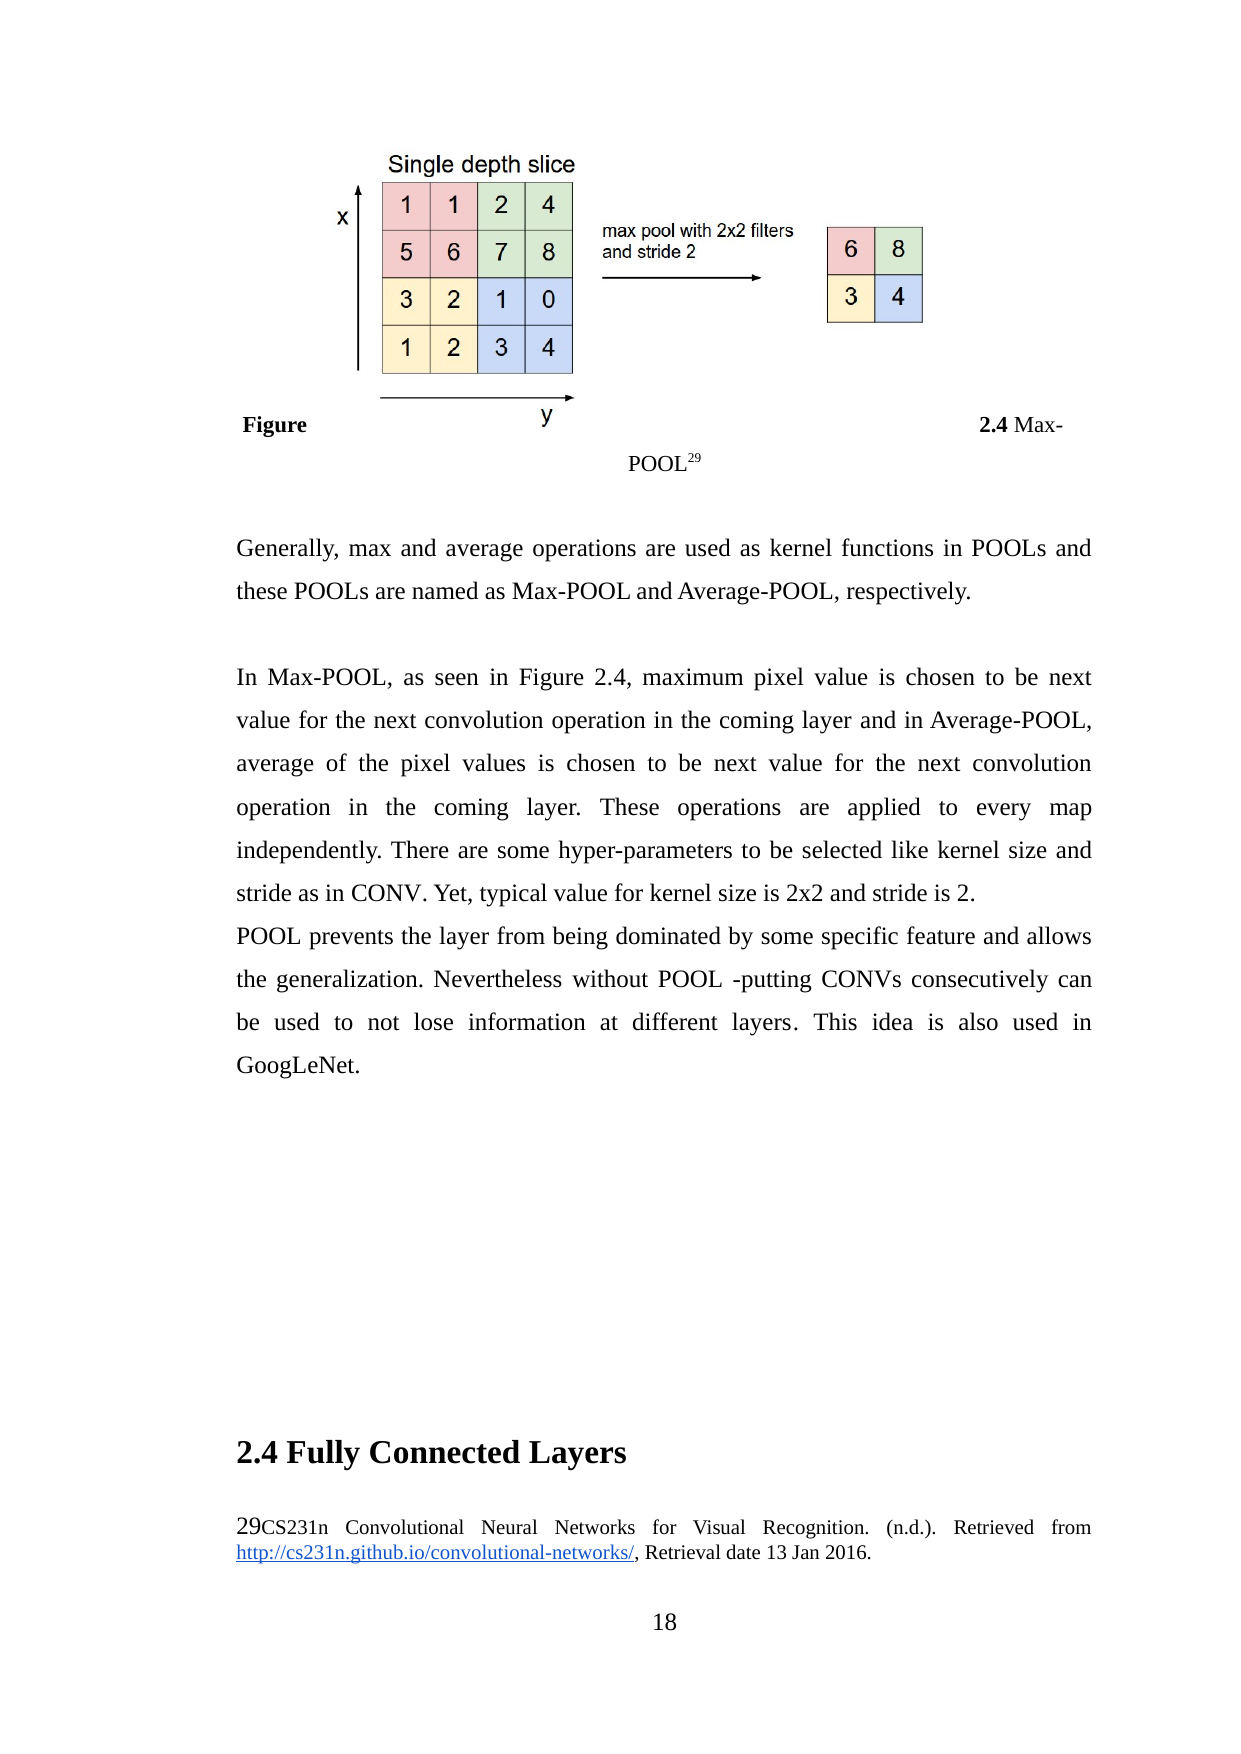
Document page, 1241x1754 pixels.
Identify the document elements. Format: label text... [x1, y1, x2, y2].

text POOL prevents the layer from being dominated by some specific feature and allows the generalization. Nevertheless without POOL -putting CONVs consecutively can be used to not lose information at different layers. This idea is also used in GoogLeNet. [236, 921, 1093, 1079]
text Figure 2.4 Max-POOL [236, 411, 1093, 477]
subtitle 2.4 Fully Connected Layers [236, 1433, 1093, 1471]
text Generally, max and average operations are used as kernel functions in POOLs and these POOLs are named as Max-POOL and Average-POOL, respectively. [236, 533, 1093, 605]
text CS231n Convolutional Neural Networks for Visual Recognition. (n.d.). Retrieved from http://cs231n.github.io/convolutional-networks/, Retrieval date 13 Jan 2016. [236, 1511, 1093, 1564]
text In Max-POOL, as seen in Figure 2.4, maximum pixel value is chosen to be next value for the next convolution operation in the coming layer and in Average-POOL, average of the pixel values is chosen to be next value for the next convolution operation in the coming layer. These operations are applied to every map independently. There are some hyper-parameters to be selected like kernel size and stride as in CONV. Yet, typical value for kernel size is 2x2 and stride is 2. [236, 662, 1093, 907]
picture [331, 147, 931, 428]
